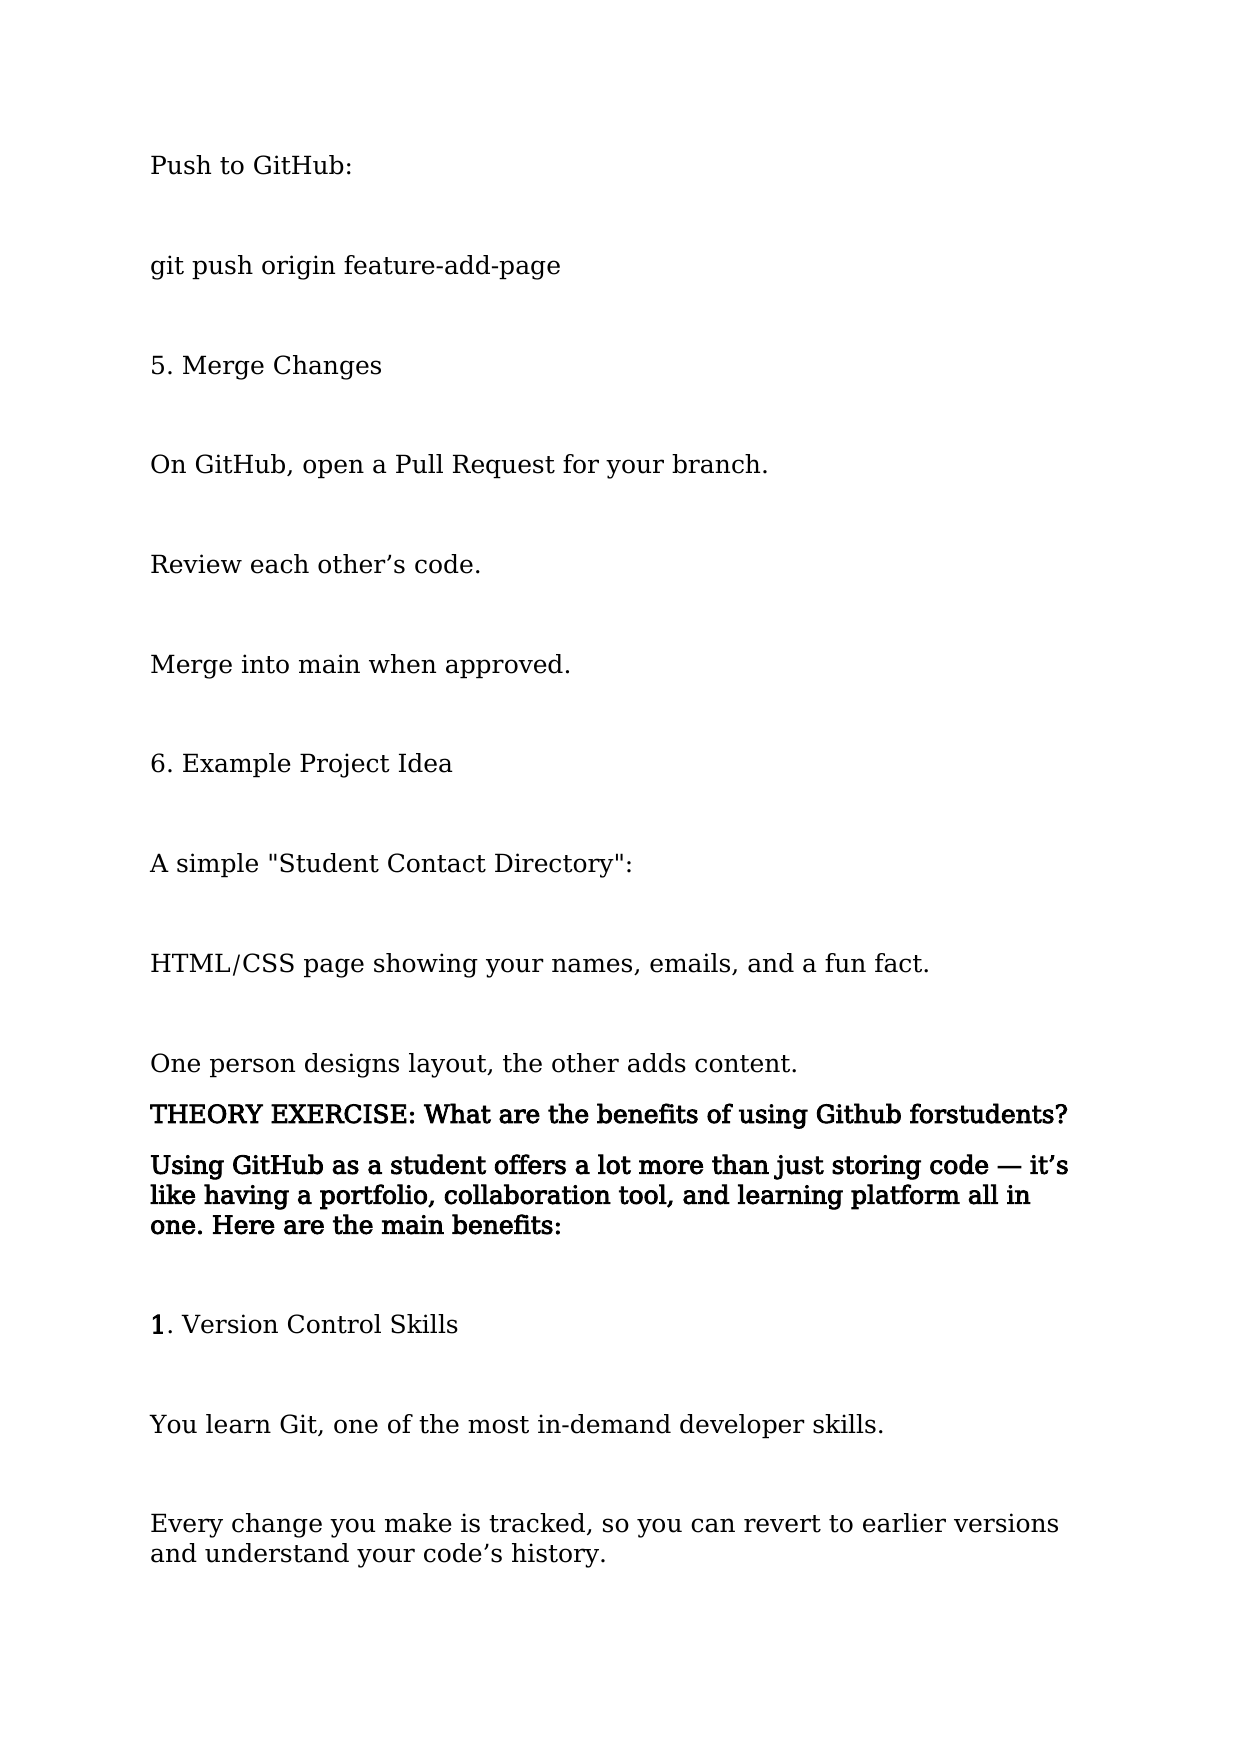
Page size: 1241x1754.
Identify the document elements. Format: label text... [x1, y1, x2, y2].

text THEORY EXERCISE: What are the benefits of using Github forstudents? [150, 1098, 1090, 1128]
text You learn Git, one of the most in-demand developer skills. [150, 1408, 1090, 1438]
text One person designs layout, the other adds content. [150, 1047, 1090, 1077]
text Review each other’s code. [150, 549, 1090, 579]
text HTML/CSS page showing your names, emails, and a fun fact. [150, 947, 1090, 977]
text A simple "Student Contact Directory": [150, 848, 1090, 878]
text Using GitHub as a student offers a lot more than just storing code — it’s like having a portfolio, collaboration tool, and learning platform all in one. Here are the main benefits: [150, 1149, 1090, 1239]
text On GitHub, open a Pull Request for your branch. [150, 449, 1090, 479]
text 6. Example Project Idea [150, 748, 1090, 778]
text Push to GitHub: [150, 150, 1090, 180]
text Every change you make is tracked, so you can revert to earlier versions and understand your code’s history. [150, 1508, 1090, 1568]
text 1. Version Control Skills [150, 1308, 1090, 1338]
text git push origin feature-add-page [150, 250, 1090, 280]
text 5. Merge Changes [150, 349, 1090, 379]
text Merge into main when approved. [150, 648, 1090, 678]
